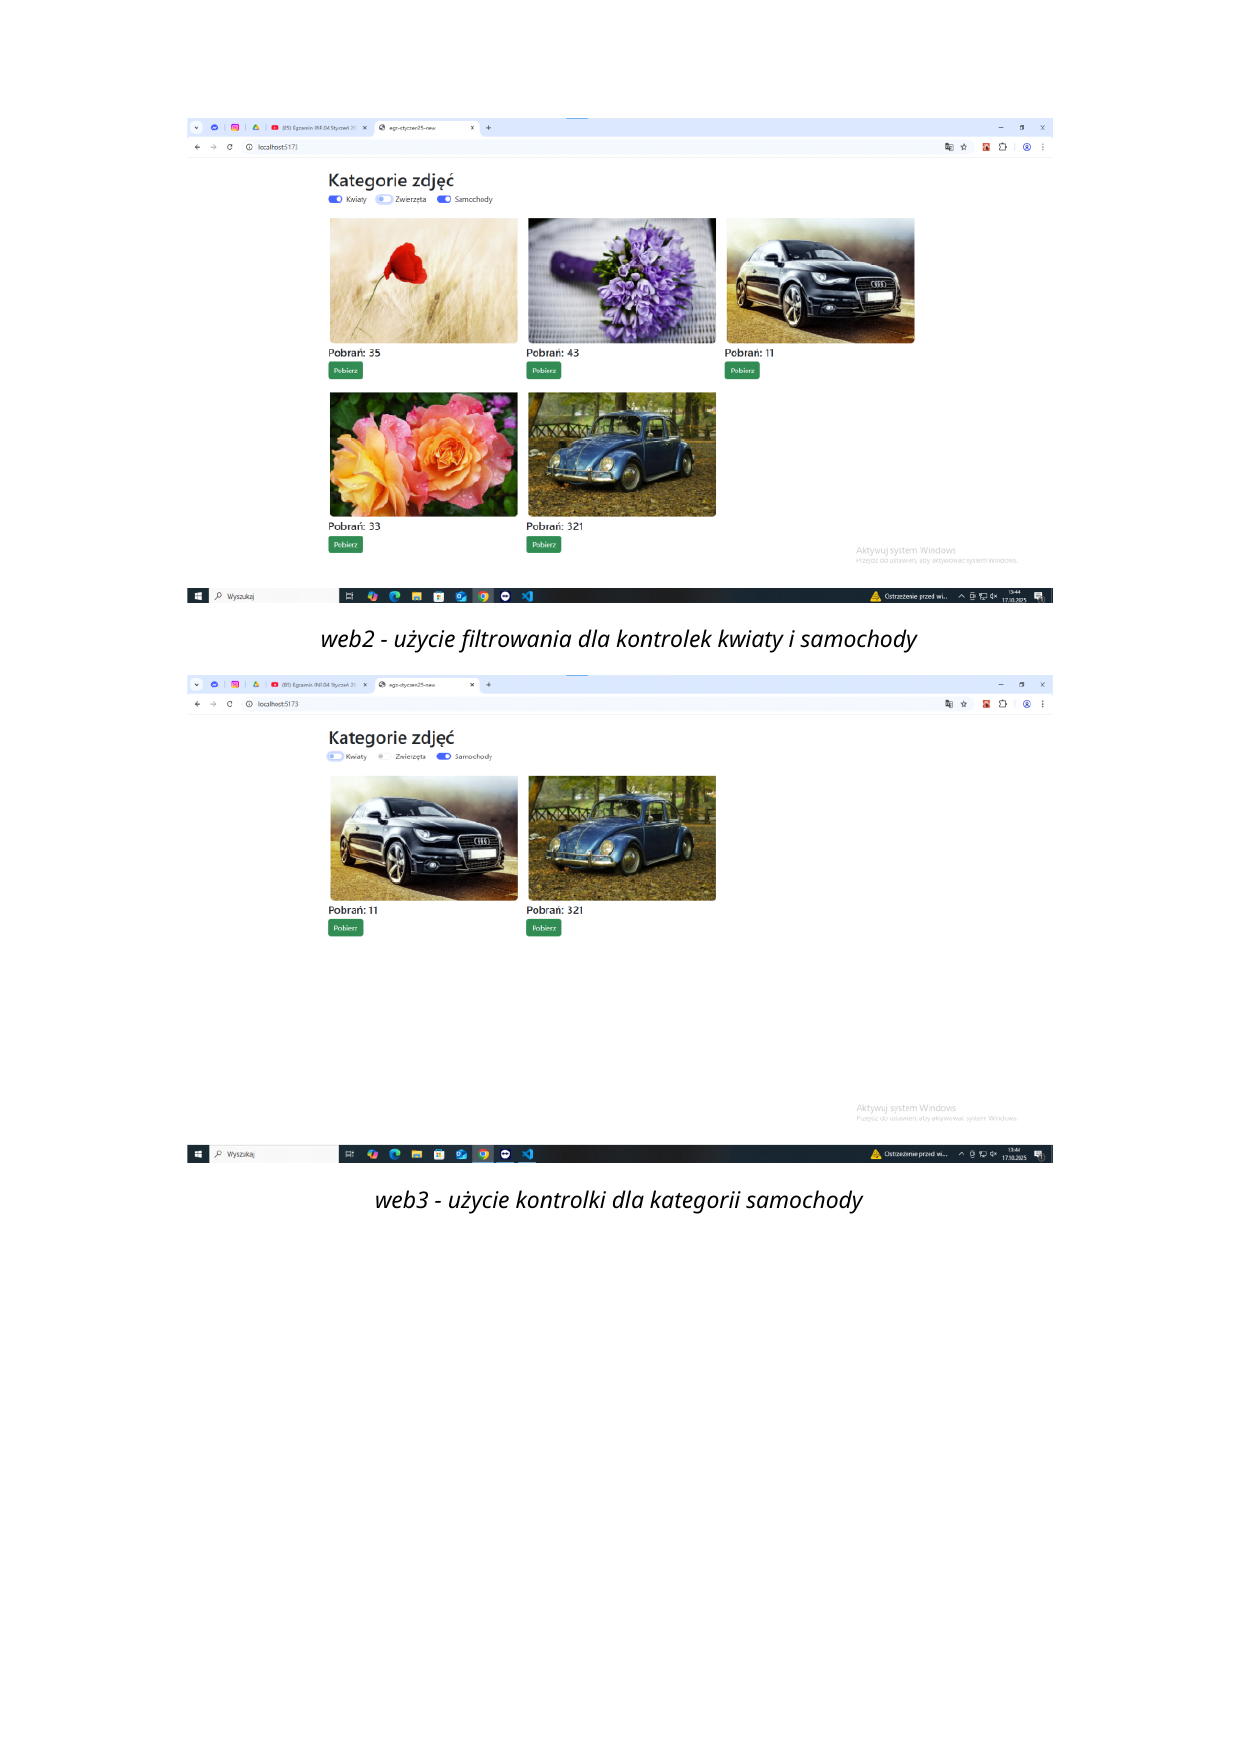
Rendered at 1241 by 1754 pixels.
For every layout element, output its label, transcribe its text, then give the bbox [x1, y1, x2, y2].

text web2 - użycie filtrowania dla kontrolek kwiaty i samochody [118, 623, 1122, 654]
text web3 - użycie kontrolki dla kategorii samochody [118, 1184, 1122, 1215]
